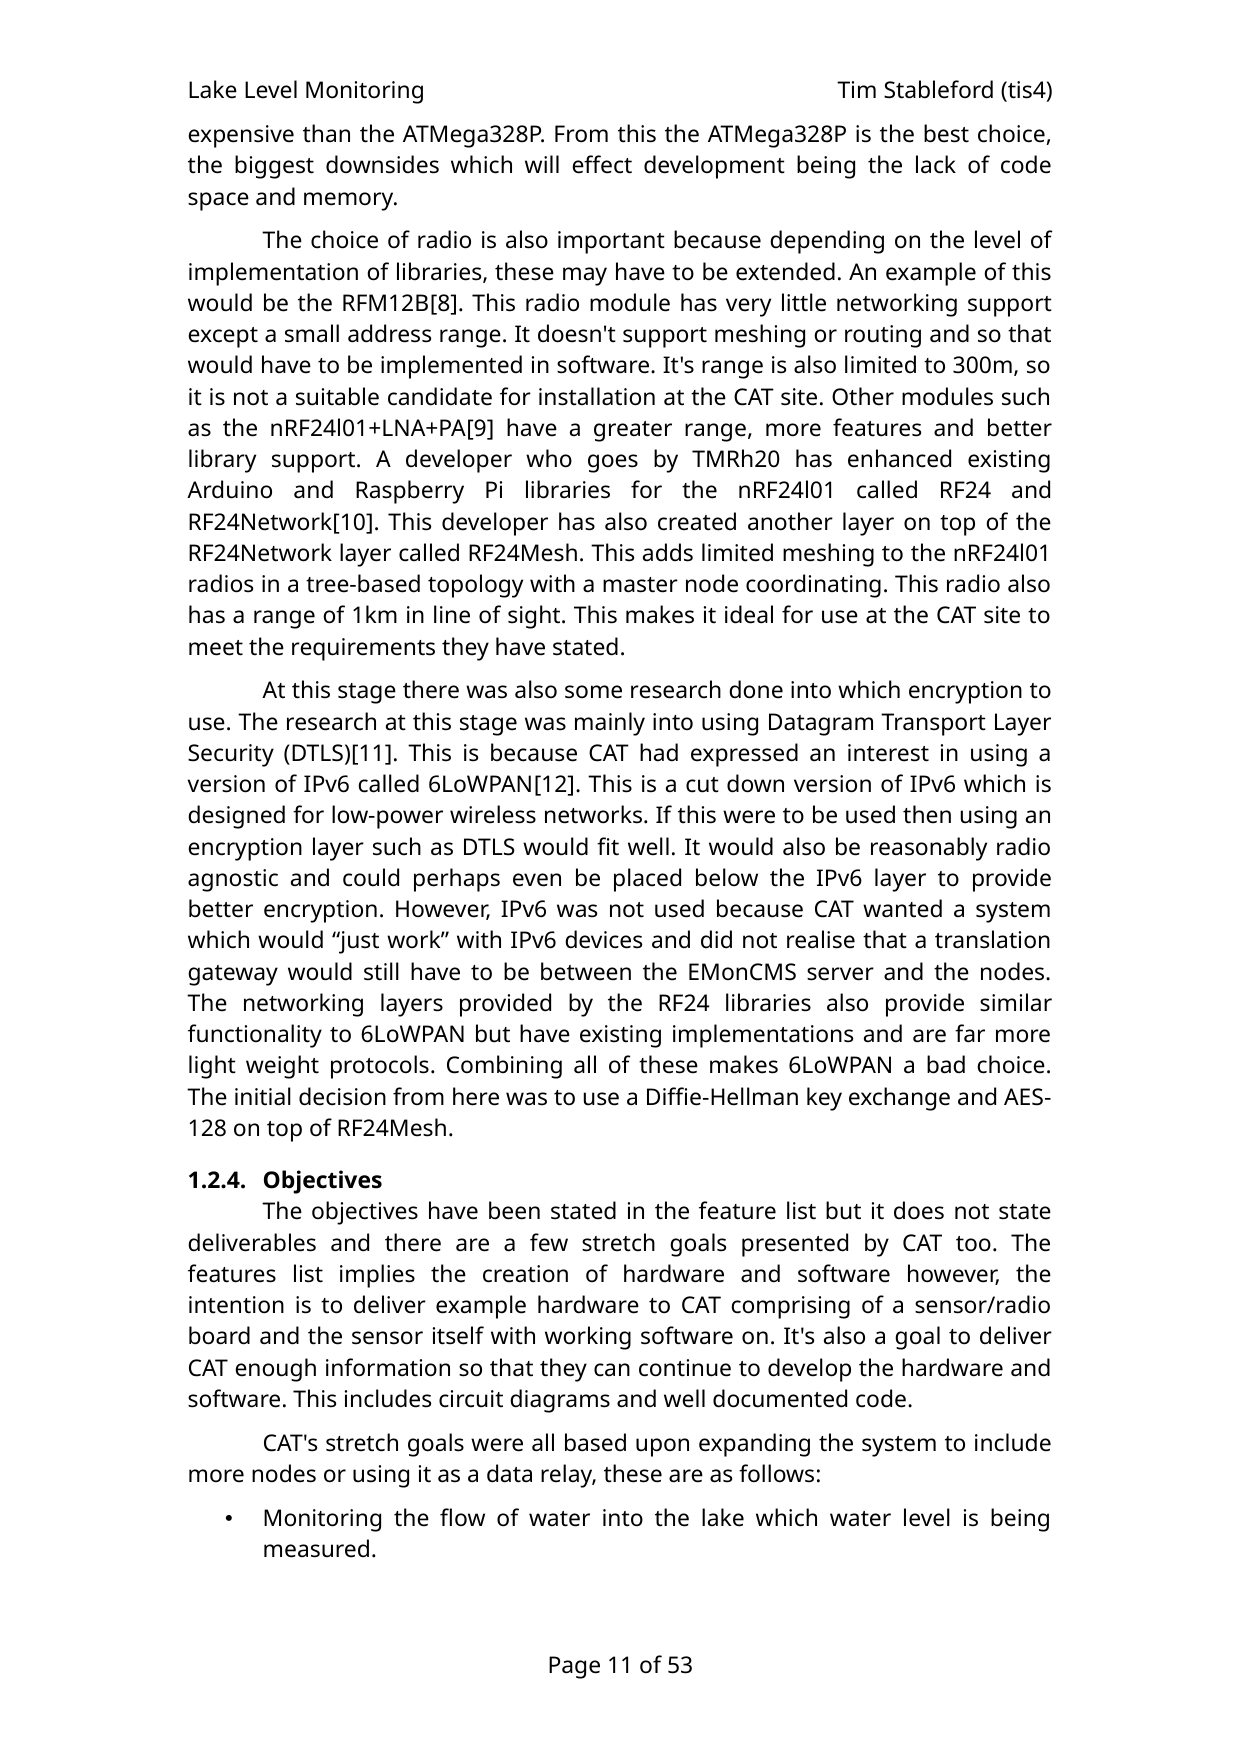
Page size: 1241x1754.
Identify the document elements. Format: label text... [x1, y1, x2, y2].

text The choice of radio is also important because depending on the level of implementation of libraries, these may have to be extended. An example of this would be the RFM12B[8]. This radio module has very little networking support except a small address range. It doesn't support meshing or routing and so that would have to be implemented in software. It's range is also limited to 300m, so it is not a suitable candidate for installation at the CAT site. Other modules such as the nRF24l01+LNA+PA[9] have a greater range, more features and better library support. A developer who goes by TMRh20 has enhanced existing Arduino and Raspberry Pi libraries for the nRF24l01 called RF24 and RF24Network[10]. This developer has also created another layer on top of the RF24Network layer called RF24Mesh. This adds limited meshing to the nRF24l01 radios in a tree-based topology with a master node coordinating. This radio also has a range of 1km in line of sight. This makes it ideal for use at the CAT site to meet the requirements they have stated. [187, 224, 1053, 662]
list Monitoring the flow of water into the lake which water level is being measured. [225, 1501, 1053, 1564]
text CAT's stretch goals were all based upon expanding the system to include more nodes or using it as a data relay, these are as follows: [187, 1426, 1053, 1489]
subtitle Objectives [187, 1164, 1053, 1195]
text expensive than the ATMega328P. From this the ATMega328P is the best choice, the biggest downsides which will effect development being the lack of code space and memory. [187, 118, 1053, 212]
text The objectives have been stated in the feature list but it does not state deliverables and there are a few stretch goals presented by CAT too. The features list implies the creation of hardware and software however, the intention is to deliver example hardware to CAT comprising of a sensor/radio board and the sensor itself with working software on. It's also a goal to deliver CAT enough information so that they can continue to develop the hardware and software. This includes circuit diagrams and well documented code. [187, 1195, 1053, 1414]
text At this stage there was also some research done into which encryption to use. The research at this stage was mainly into using Datagram Transport Layer Security (DTLS)[11]. This is because CAT had expressed an interest in using a version of IPv6 called 6LoWPAN[12]. This is a cut down version of IPv6 which is designed for low-power wireless networks. If this were to be used then using an encryption layer such as DTLS would fit well. It would also be reasonably radio agnostic and could perhaps even be placed below the IPv6 layer to provide better encryption. However, IPv6 was not used because CAT wanted a system which would “just work” with IPv6 devices and did not realise that a translation gateway would still have to be between the EMonCMS server and the nodes. The networking layers provided by the RF24 libraries also provide similar functionality to 6LoWPAN but have existing implementations and are far more light weight protocols. Combining all of these makes 6LoWPAN a bad choice. The initial decision from here was to use a Diffie-Hellman key exchange and AES-128 on top of RF24Mesh. [187, 674, 1053, 1143]
